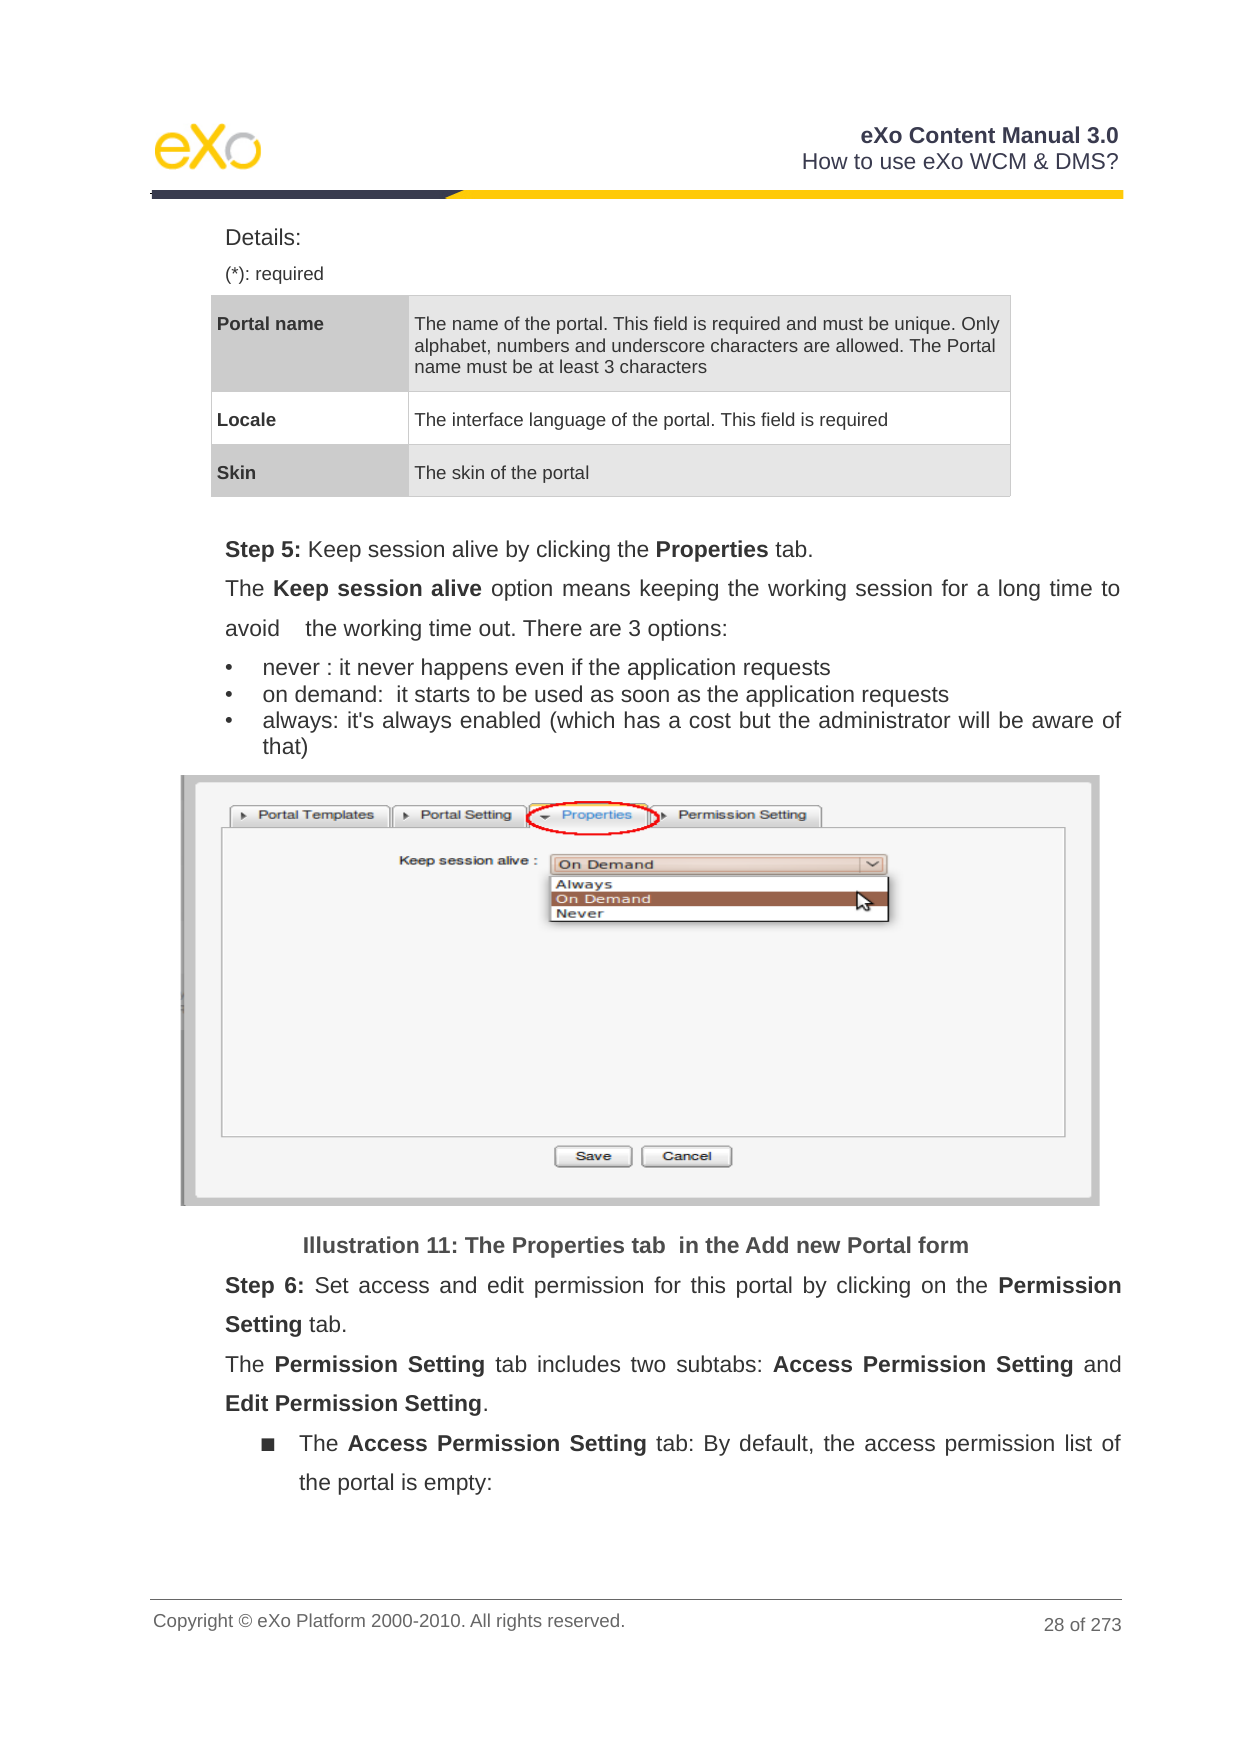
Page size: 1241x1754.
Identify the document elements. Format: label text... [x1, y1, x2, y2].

table_header The name of the portal. This field is required and must be unique. Only alphabet, numbers and underscore characters are allowed. The Portal name must be at least 3 characters [409, 296, 1010, 391]
list always: it's always enabled (which has a cost but the administrator will be aware of that) [225, 707, 1122, 760]
list Details: [187, 223, 1122, 250]
list The Permission Setting tab includes two subtabs: Access Permission Setting and Edit Permission Setting. [187, 1351, 1122, 1416]
table_cell The interface language of the portal. This field is required [409, 392, 1010, 444]
table_cell The skin of the portal [409, 445, 1010, 496]
list Step 5: Keep session alive by clicking the Properties tab. [187, 536, 1122, 562]
list (*): required [187, 263, 1122, 284]
table_header Portal name [212, 296, 408, 391]
list on demand: it starts to be used as soon as the application requests [225, 681, 1122, 707]
table_cell Skin [212, 445, 408, 496]
list Step 6: Set access and edit permission for this portal by clicking on the Permission Setting tab. [187, 760, 1122, 1337]
list never : it never happens even if the application requests [225, 654, 1122, 681]
list The Access Permission Setting tab: By default, the access permission list of the portal is empty: [261, 1429, 1122, 1495]
list Illustration 11: The Properties tab in the Add new Portal form [162, 850, 1110, 1258]
list The Keep session alive option means keeping the working session for a long time to avoid the working time out. There are 3 options: [187, 575, 1122, 641]
picture [180, 775, 1100, 1206]
picture [155, 123, 262, 170]
table_cell Locale [212, 392, 408, 444]
picture [151, 190, 1124, 199]
